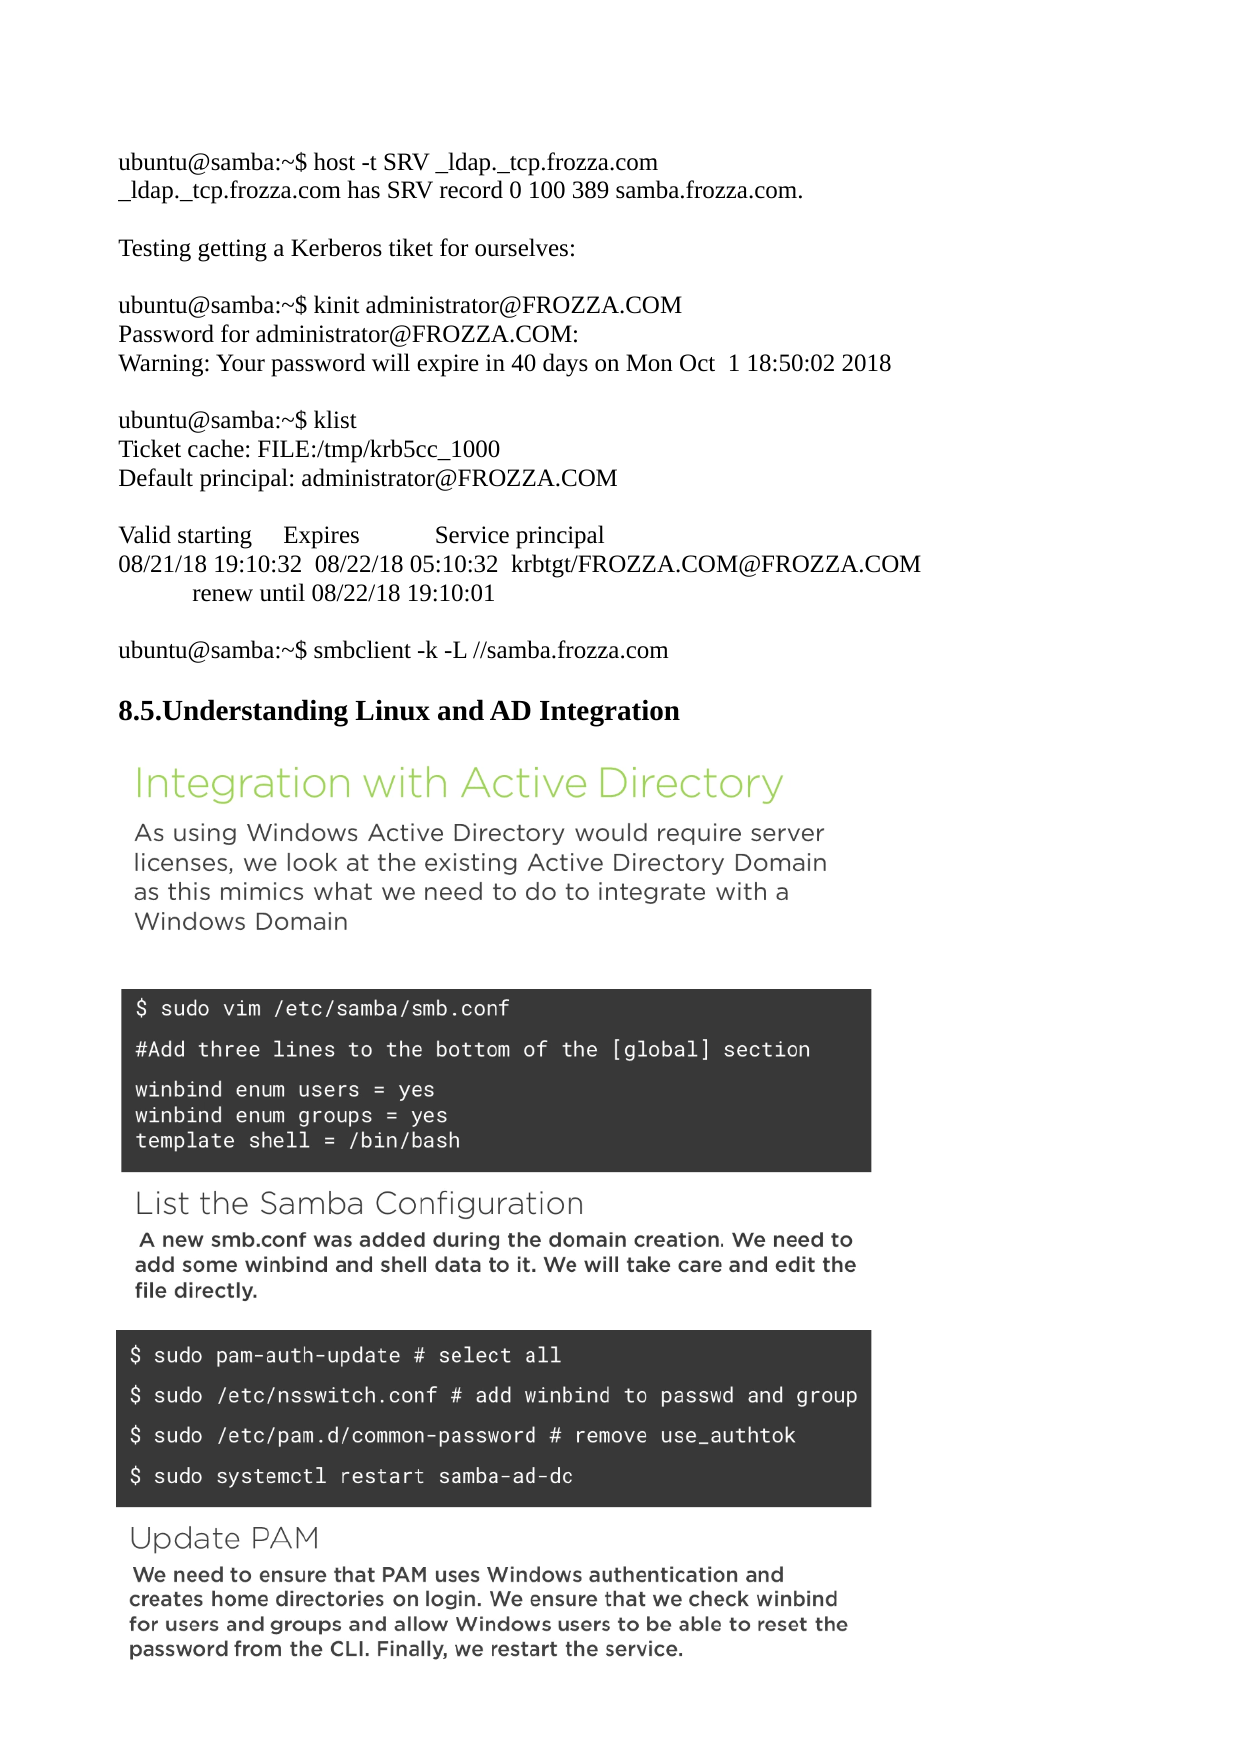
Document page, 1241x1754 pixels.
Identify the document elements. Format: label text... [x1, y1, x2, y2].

text Password for administrator@FROZZA.COM: [118, 319, 1122, 348]
text ubuntu@samba:~$ host -t SRV _ldap._tcp.frozza.com [118, 147, 1122, 176]
text ubuntu@samba:~$ smbclient -k -L //samba.frozza.com [118, 636, 1122, 664]
text _ldap._tcp.frozza.com has SRV record 0 100 389 samba.frozza.com. [118, 176, 1122, 204]
text Ticket cache: FILE:/tmp/krb5cc_1000 [118, 434, 1122, 463]
text Default principal: administrator@FROZZA.COM [118, 463, 1122, 492]
picture [121, 989, 872, 1315]
picture [116, 1330, 872, 1669]
text 08/21/18 19:10:32 08/22/18 05:10:32 krbtgt/FROZZA.COM@FROZZA.COM [118, 549, 1122, 578]
text renew until 08/22/18 19:10:01 [118, 578, 1122, 607]
picture [118, 755, 844, 945]
text Valid starting Expires Service principal [118, 521, 1122, 549]
text 8.5.Understanding Linux and AD Integration [118, 693, 1122, 727]
text ubuntu@samba:~$ kinit administrator@FROZZA.COM [118, 291, 1122, 319]
text Warning: Your password will expire in 40 days on Mon Oct 1 18:50:02 2018 [118, 348, 1122, 377]
text ubuntu@samba:~$ klist [118, 406, 1122, 434]
text Testing getting a Kerberos tiket for ourselves: [118, 233, 1122, 262]
